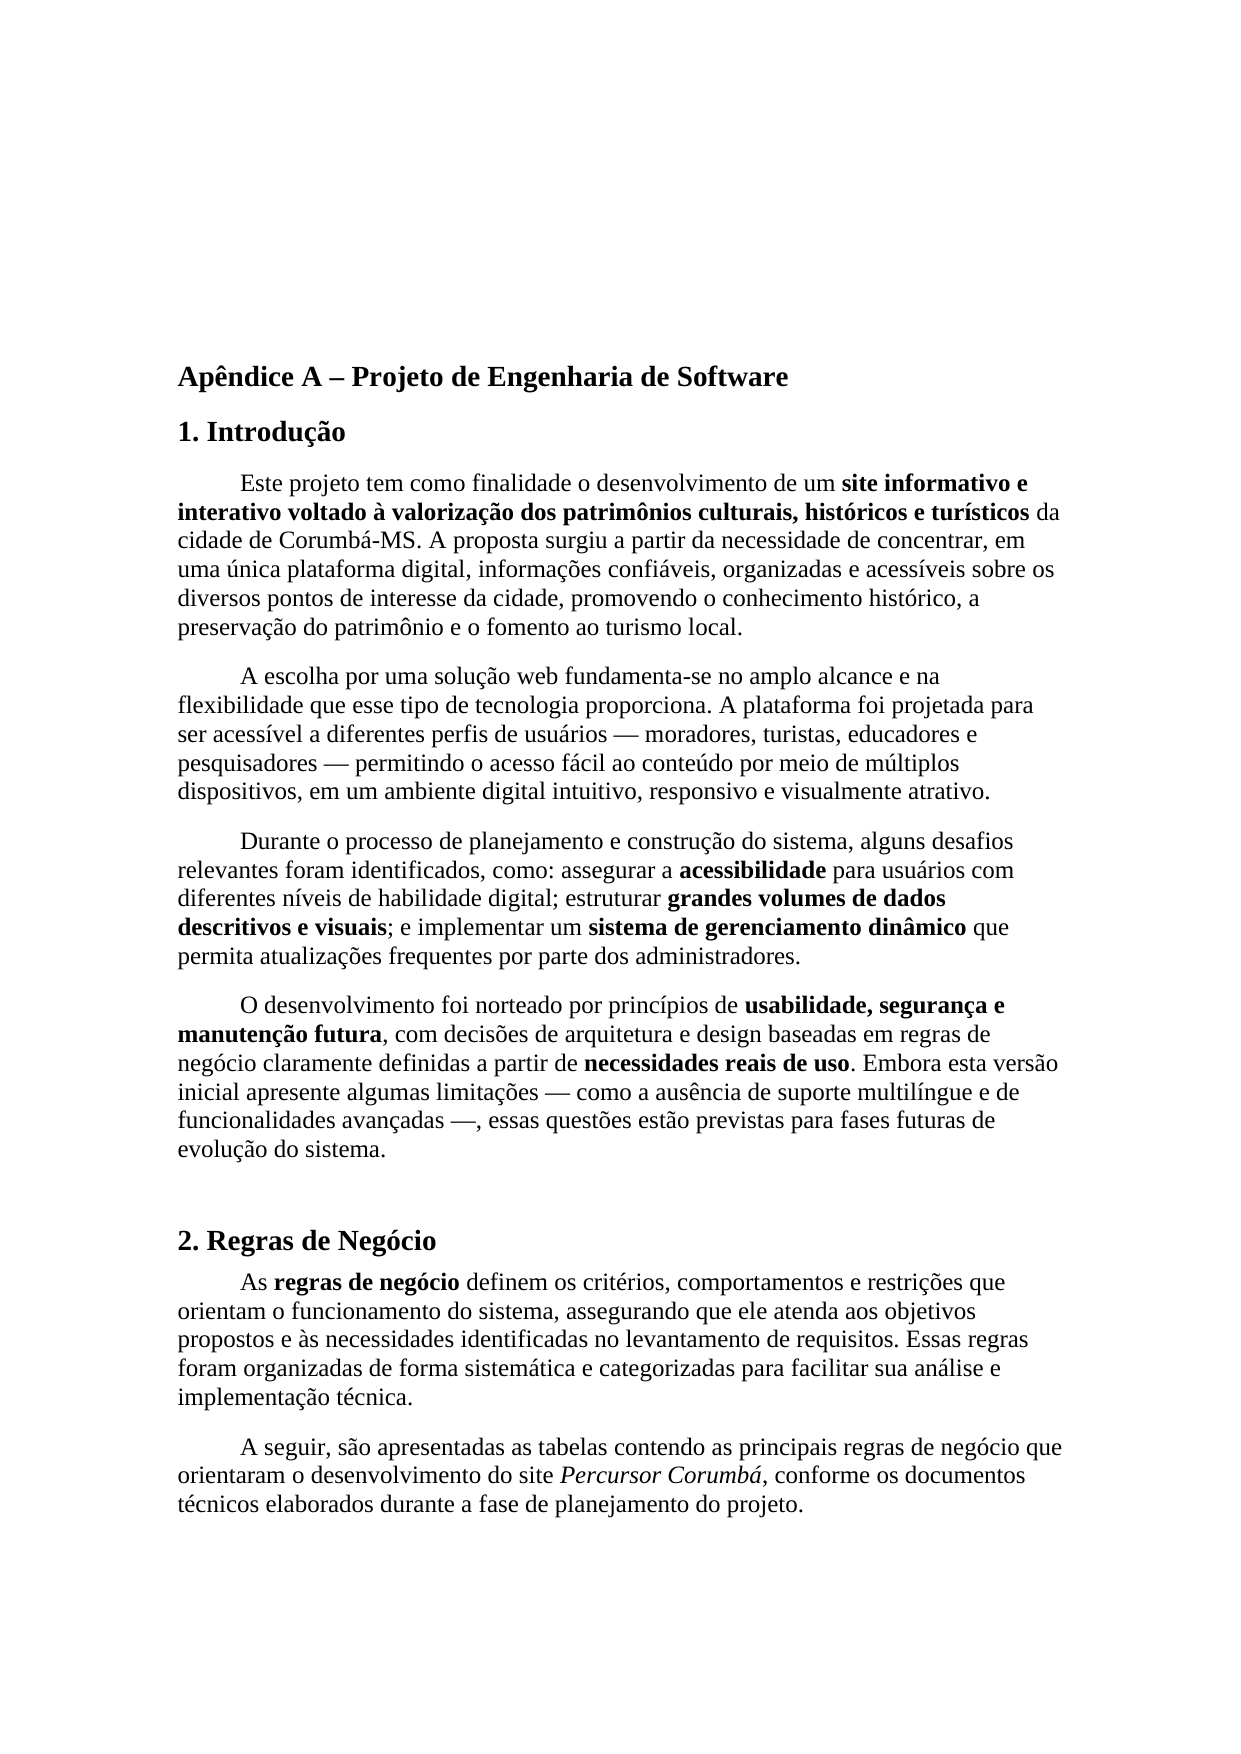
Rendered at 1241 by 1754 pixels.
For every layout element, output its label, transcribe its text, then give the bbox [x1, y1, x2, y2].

text Este projeto tem como finalidade o desenvolvimento de um site informativo e interativo voltado à valorização dos patrimônios culturais, históricos e turísticos da cidade de Corumbá-MS. A proposta surgiu a partir da necessidade de concentrar, em uma única plataforma digital, informações confiáveis, organizadas e acessíveis sobre os diversos pontos de interesse da cidade, promovendo o conhecimento histórico, a preservação do patrimônio e o fomento ao turismo local. [177, 468, 1063, 641]
text 2. Regras de Negócio [177, 1223, 1063, 1257]
text As regras de negócio definem os critérios, comportamentos e restrições que orientam o funcionamento do sistema, assegurando que ele atenda aos objetivos propostos e às necessidades identificadas no levantamento de requisitos. Essas regras foram organizadas de forma sistemática e categorizadas para facilitar sua análise e implementação técnica. [177, 1267, 1063, 1411]
subtitle 1. Introdução [177, 414, 1063, 447]
text A seguir, são apresentadas as tabelas contendo as principais regras de negócio que orientaram o desenvolvimento do site Percursor Corumbá, conforme os documentos técnicos elaborados durante a fase de planejamento do projeto. [177, 1432, 1063, 1518]
text O desenvolvimento foi norteado por princípios de usabilidade, segurança e manutenção futura, com decisões de arquitetura e design baseadas em regras de negócio claramente definidas a partir de necessidades reais de uso. Embora esta versão inicial apresente algumas limitações — como a ausência de suporte multilíngue e de funcionalidades avançadas —, essas questões estão previstas para fases futuras de evolução do sistema. [177, 991, 1063, 1163]
text Durante o processo de planejamento e construção do sistema, alguns desafios relevantes foram identificados, como: assegurar a acessibilidade para usuários com diferentes níveis de habilidade digital; estruturar grandes volumes de dados descritivos e visuais; e implementar um sistema de gerenciamento dinâmico que permita atualizações frequentes por parte dos administradores. [177, 826, 1063, 970]
text A escolha por uma solução web fundamenta-se no amplo alcance e na flexibilidade que esse tipo de tecnologia proporciona. A plataforma foi projetada para ser acessível a diferentes perfis de usuários — moradores, turistas, educadores e pesquisadores — permitindo o acesso fácil ao conteúdo por meio de múltiplos dispositivos, em um ambiente digital intuitivo, responsivo e visualmente atrativo. [177, 661, 1063, 805]
subtitle Apêndice A – Projeto de Engenharia de Software [177, 359, 1063, 393]
